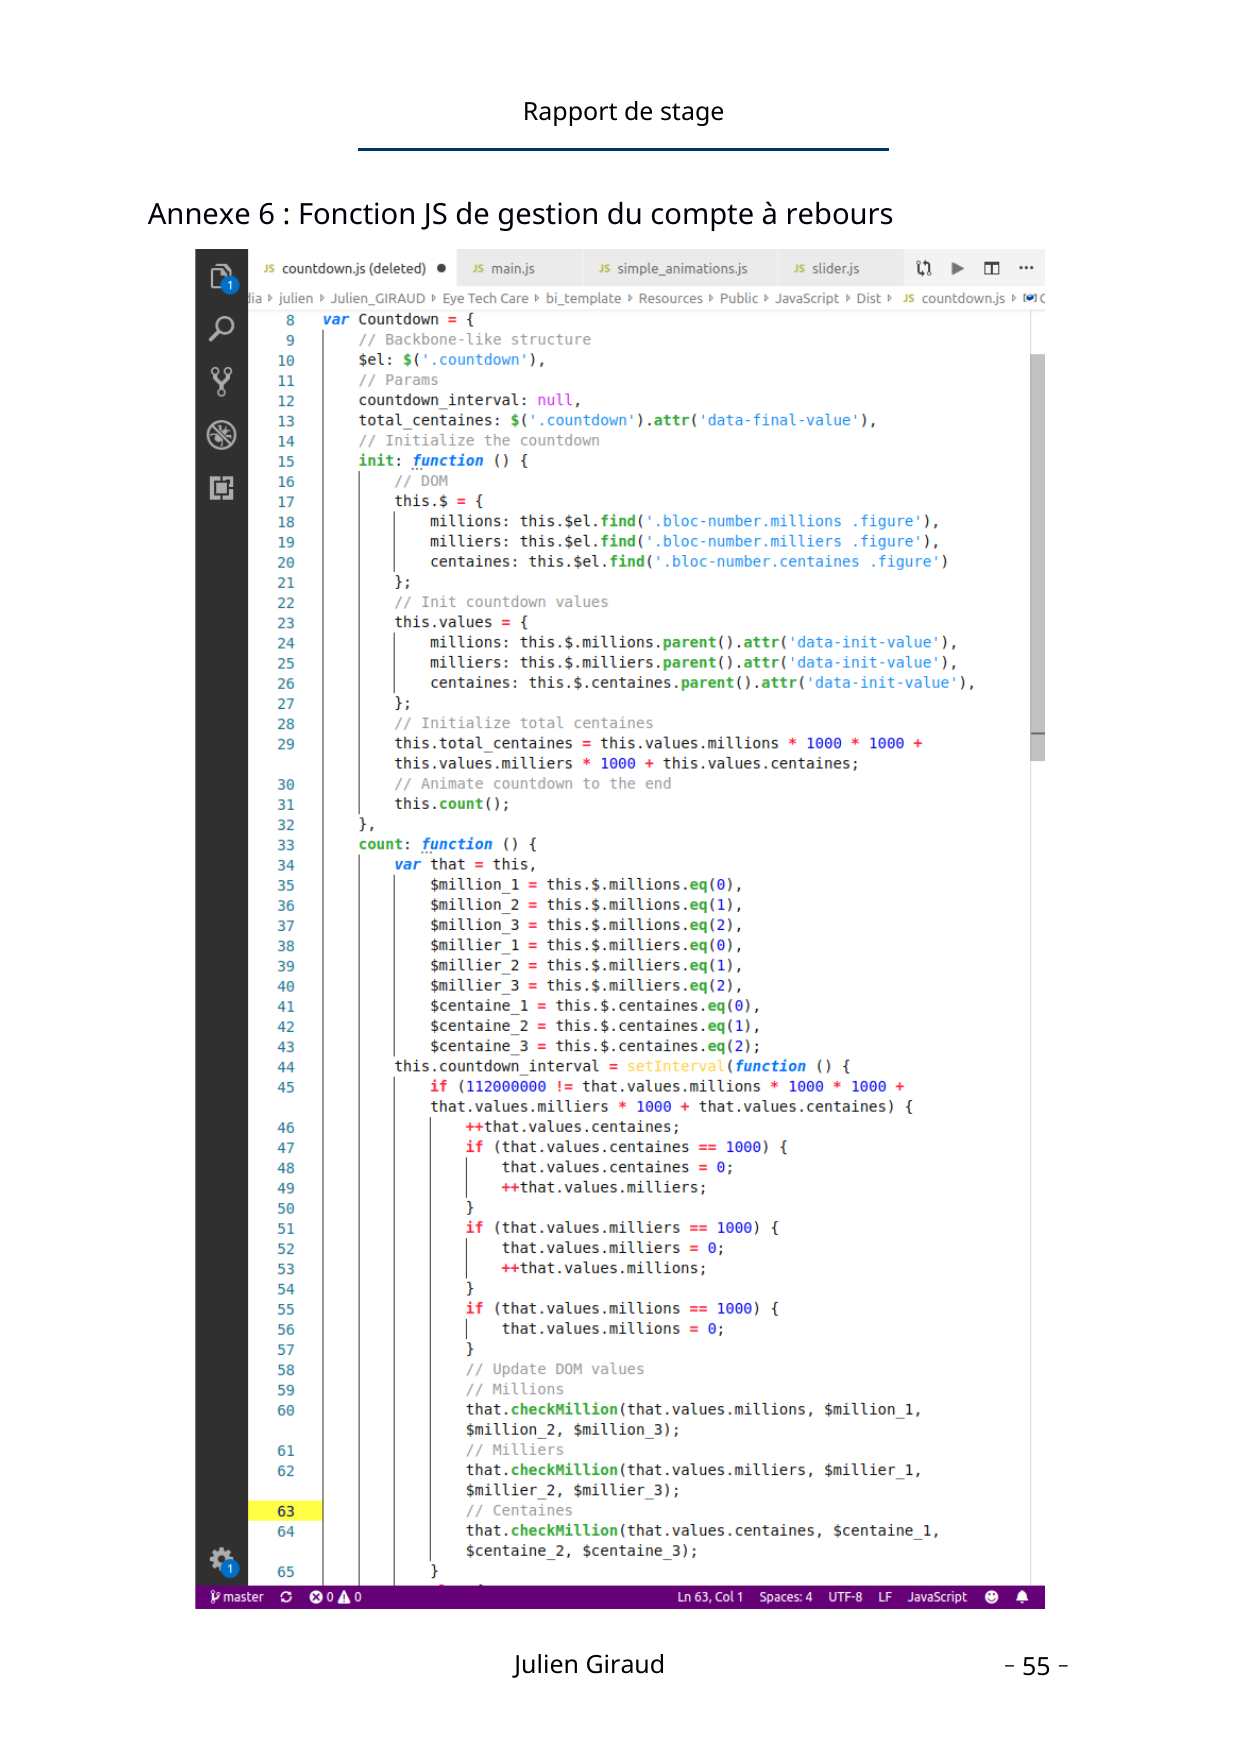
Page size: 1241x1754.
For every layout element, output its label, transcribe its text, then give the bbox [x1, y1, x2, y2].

picture [195, 249, 1045, 1609]
text Annexe 6 : Fonction JS de gestion du compte à rebours [148, 193, 1093, 233]
